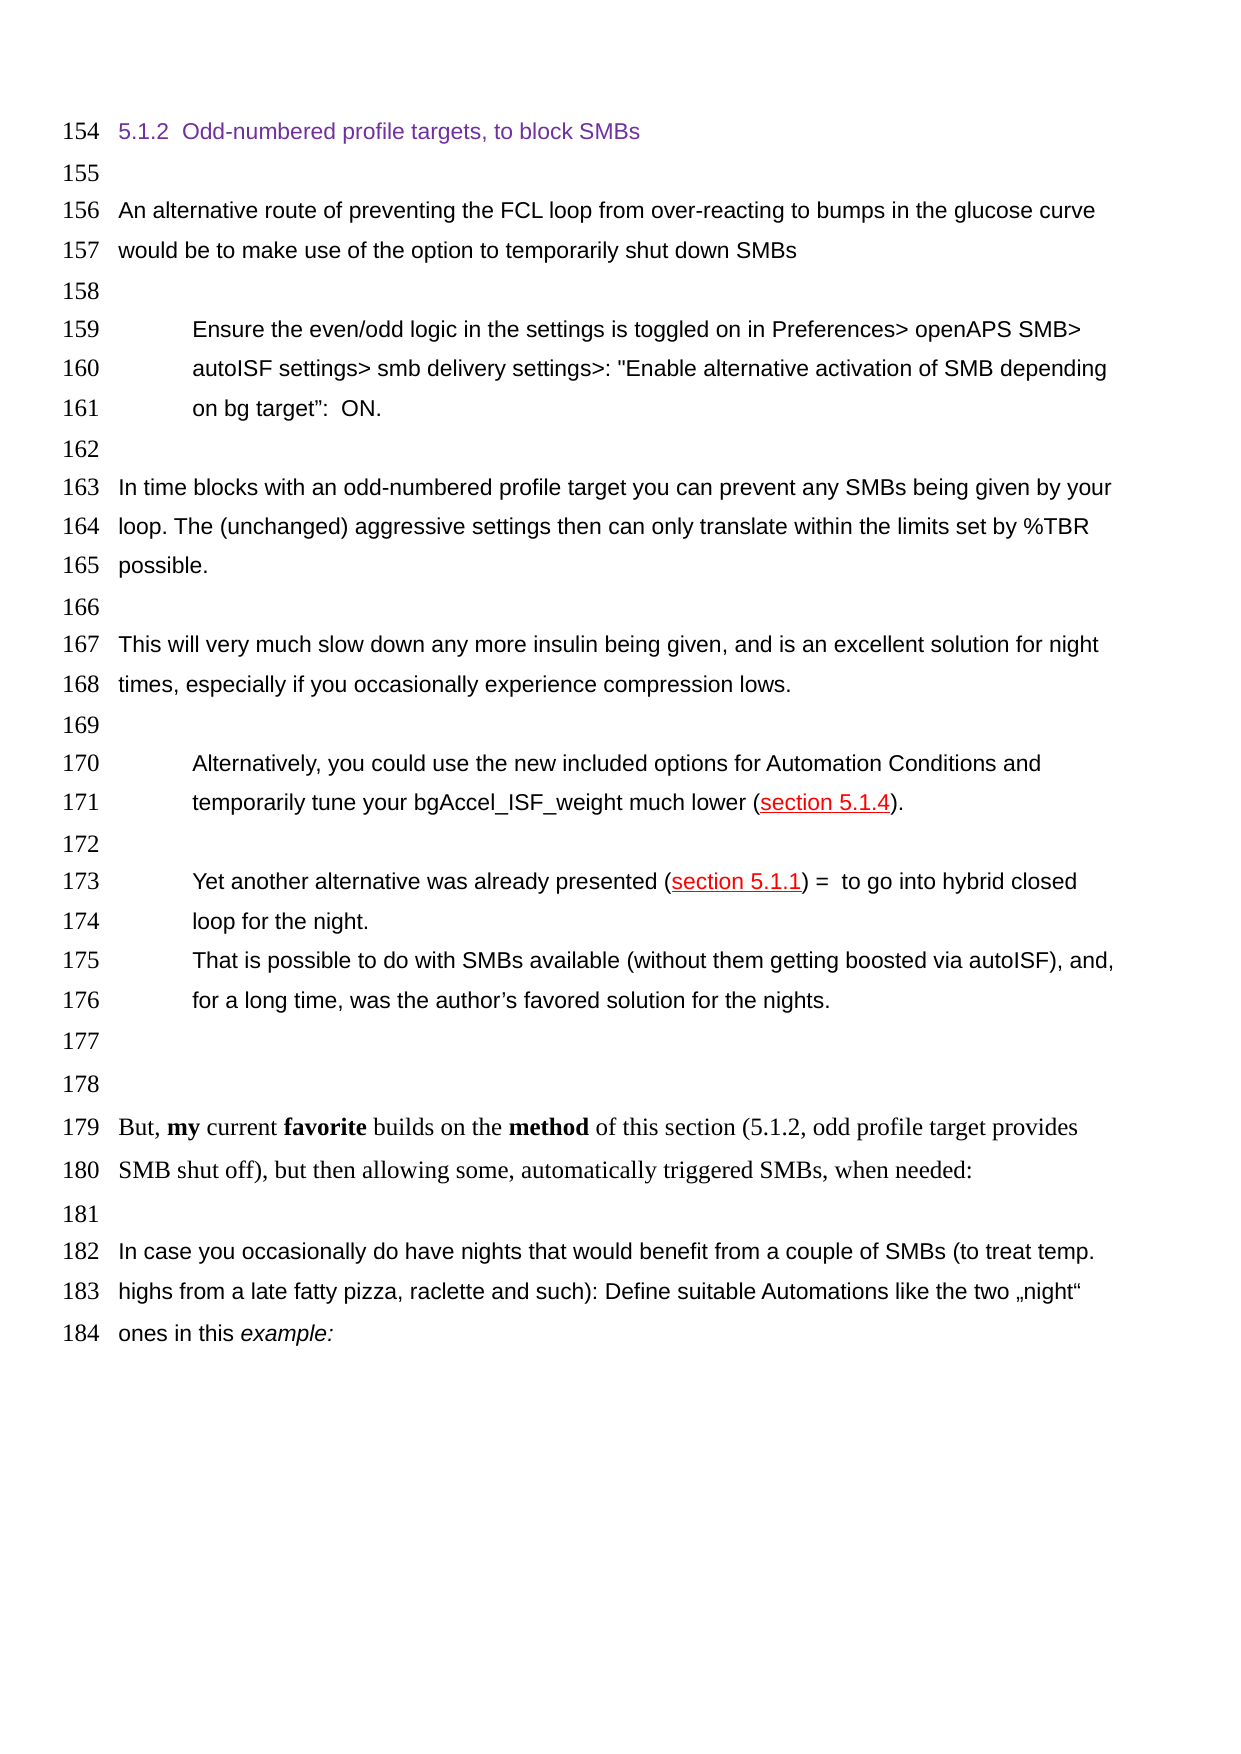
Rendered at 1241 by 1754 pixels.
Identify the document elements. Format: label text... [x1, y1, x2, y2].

text 5.1.2 Odd-numbered profile targets, to block SMBs [118, 118, 1122, 144]
text Ensure the even/odd logic in the settings is toggled on in Preferences> openAPS SMB> autoISF settings> smb delivery settings>: "Enable alternative activation of SMB depending on bg target”: ON. [192, 316, 1122, 421]
text An alternative route of preventing the FCL loop from over-reacting to bumps in the glucose curve would be to make use of the option to temporarily shut down SMBs [118, 197, 1122, 263]
text Alternatively, you could use the new included options for Automation Conditions and temporarily tune your bgAccel_ISF_weight much lower (section 5.1.4). [192, 750, 1122, 816]
text But, my current favorite builds on the method of this section (5.1.2, odd profile target provides SMB shut off), but then allowing some, automatically triggered SMBs, when needed: [118, 1112, 1122, 1184]
text This will very much slow down any more insulin being given, and is an excellent solution for night times, especially if you occasionally experience compression lows. [118, 631, 1122, 697]
text In time blocks with an odd-numbered profile target you can prevent any SMBs being given by your loop. The (unchanged) aggressive settings then can only translate within the limits set by %TBR possible. [118, 473, 1122, 579]
text Yet another alternative was already presented (section 5.1.1) = to go into hybrid closed loop for the night. [192, 868, 1122, 934]
text That is possible to do with SMBs available (without them getting boosted via autoISF), and, for a long time, was the author’s favored solution for the nights. [192, 947, 1122, 1013]
text In case you occasionally do have nights that would benefit from a couple of SMBs (to treat temp. highs from a late fatty pizza, raclette and such): Define suitable Automations like the two „night“ ones in this example: [118, 1238, 1122, 1347]
